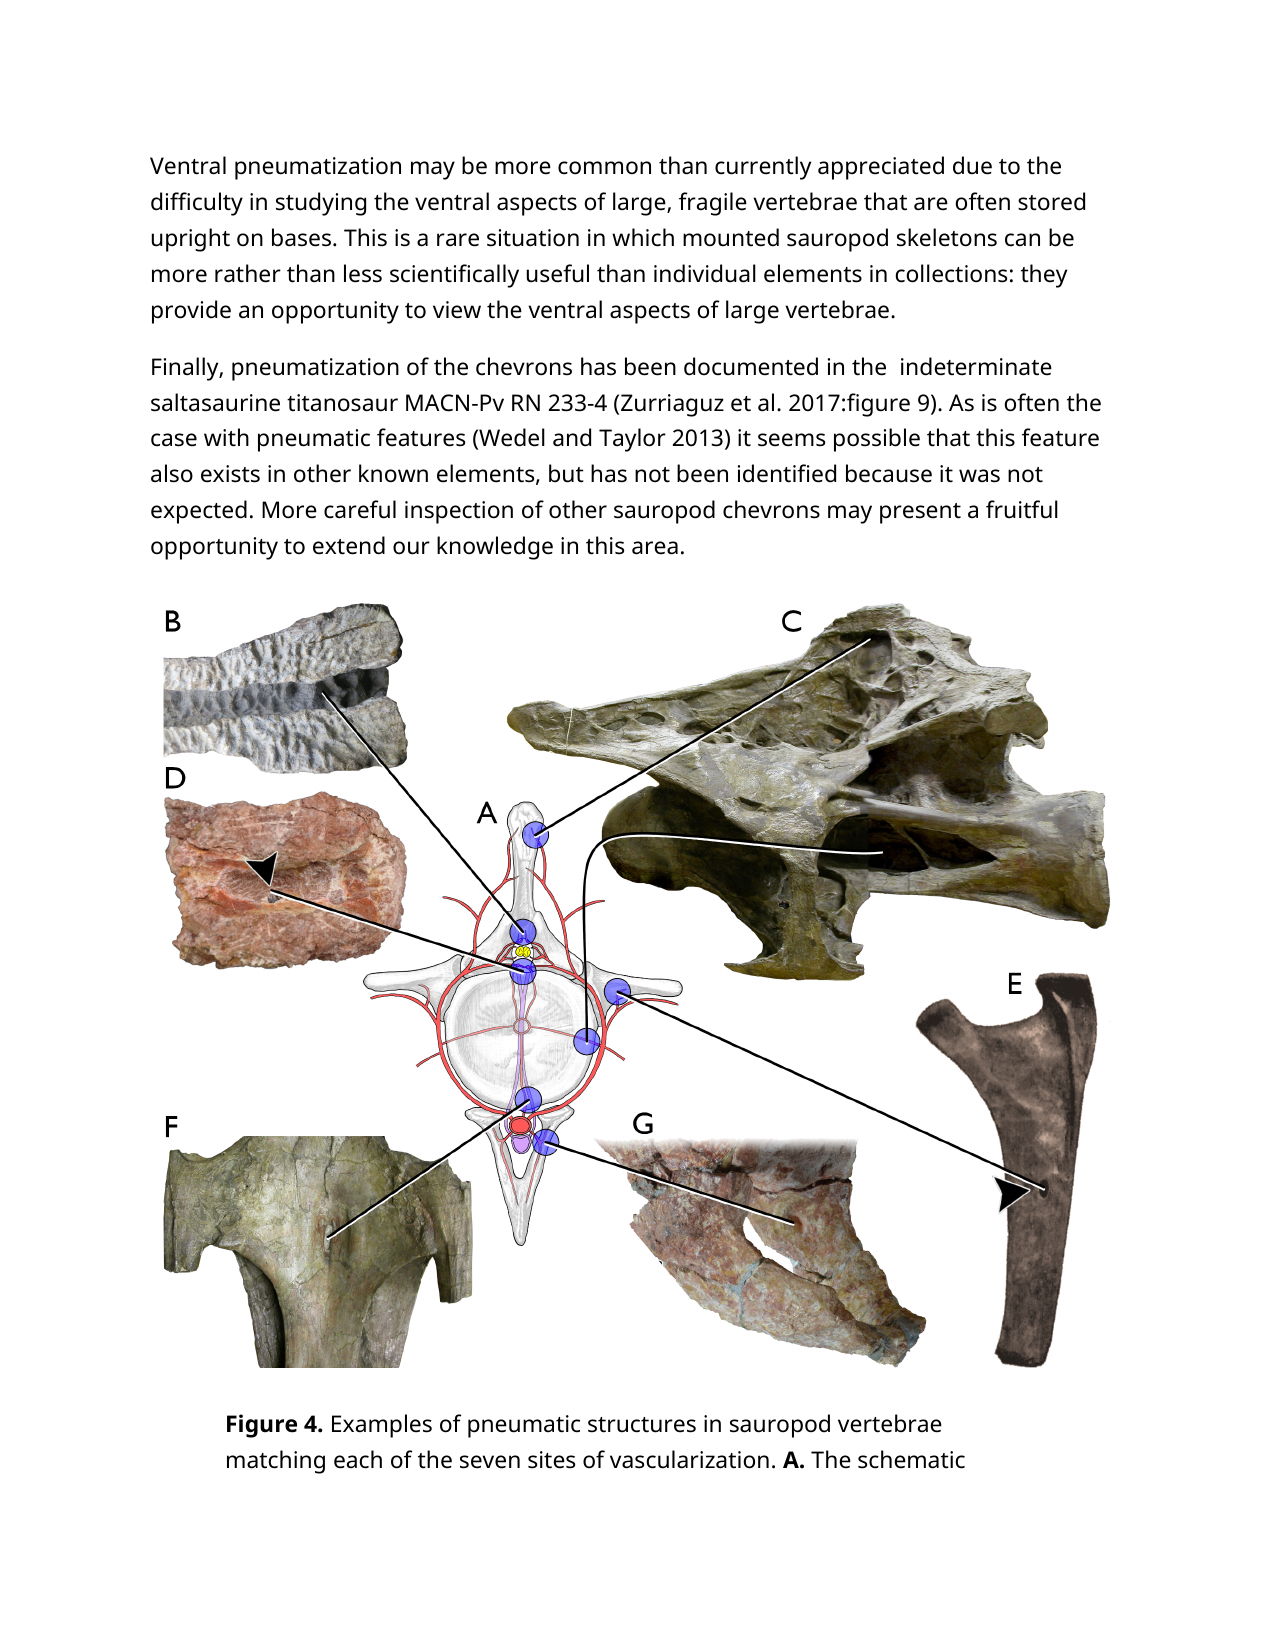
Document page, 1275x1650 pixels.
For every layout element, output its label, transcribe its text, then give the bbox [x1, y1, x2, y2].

text Ventral pneumatization may be more common than currently appreciated due to the difficulty in studying the ventral aspects of large, fragile vertebrae that are often stored upright on bases. This is a rare situation in which mounted sauropod skeletons can be more rather than less scientifically useful than individual elements in collections: they provide an opportunity to view the ventral aspects of large vertebrae. [150, 150, 1125, 325]
picture [150, 587, 1125, 1383]
text Figure 4. Examples of pneumatic structures in sauropod vertebrae matching each of the seven sites of vascularization. A. The schematic [225, 1408, 1050, 1476]
text Finally, pneumatization of the chevrons has been documented in the indeterminate saltasaurine titanosaur MACN-Pv RN 233-4 (Zurriaguz et al. 2017:figure 9). As is often the case with pneumatic features (Wedel and Taylor 2013) it seems possible that this feature also exists in other known elements, but has not been identified because it was not expected. More careful inspection of other sauropod chevrons may present a fruitful opportunity to extend our knowledge in this area. [150, 351, 1125, 561]
